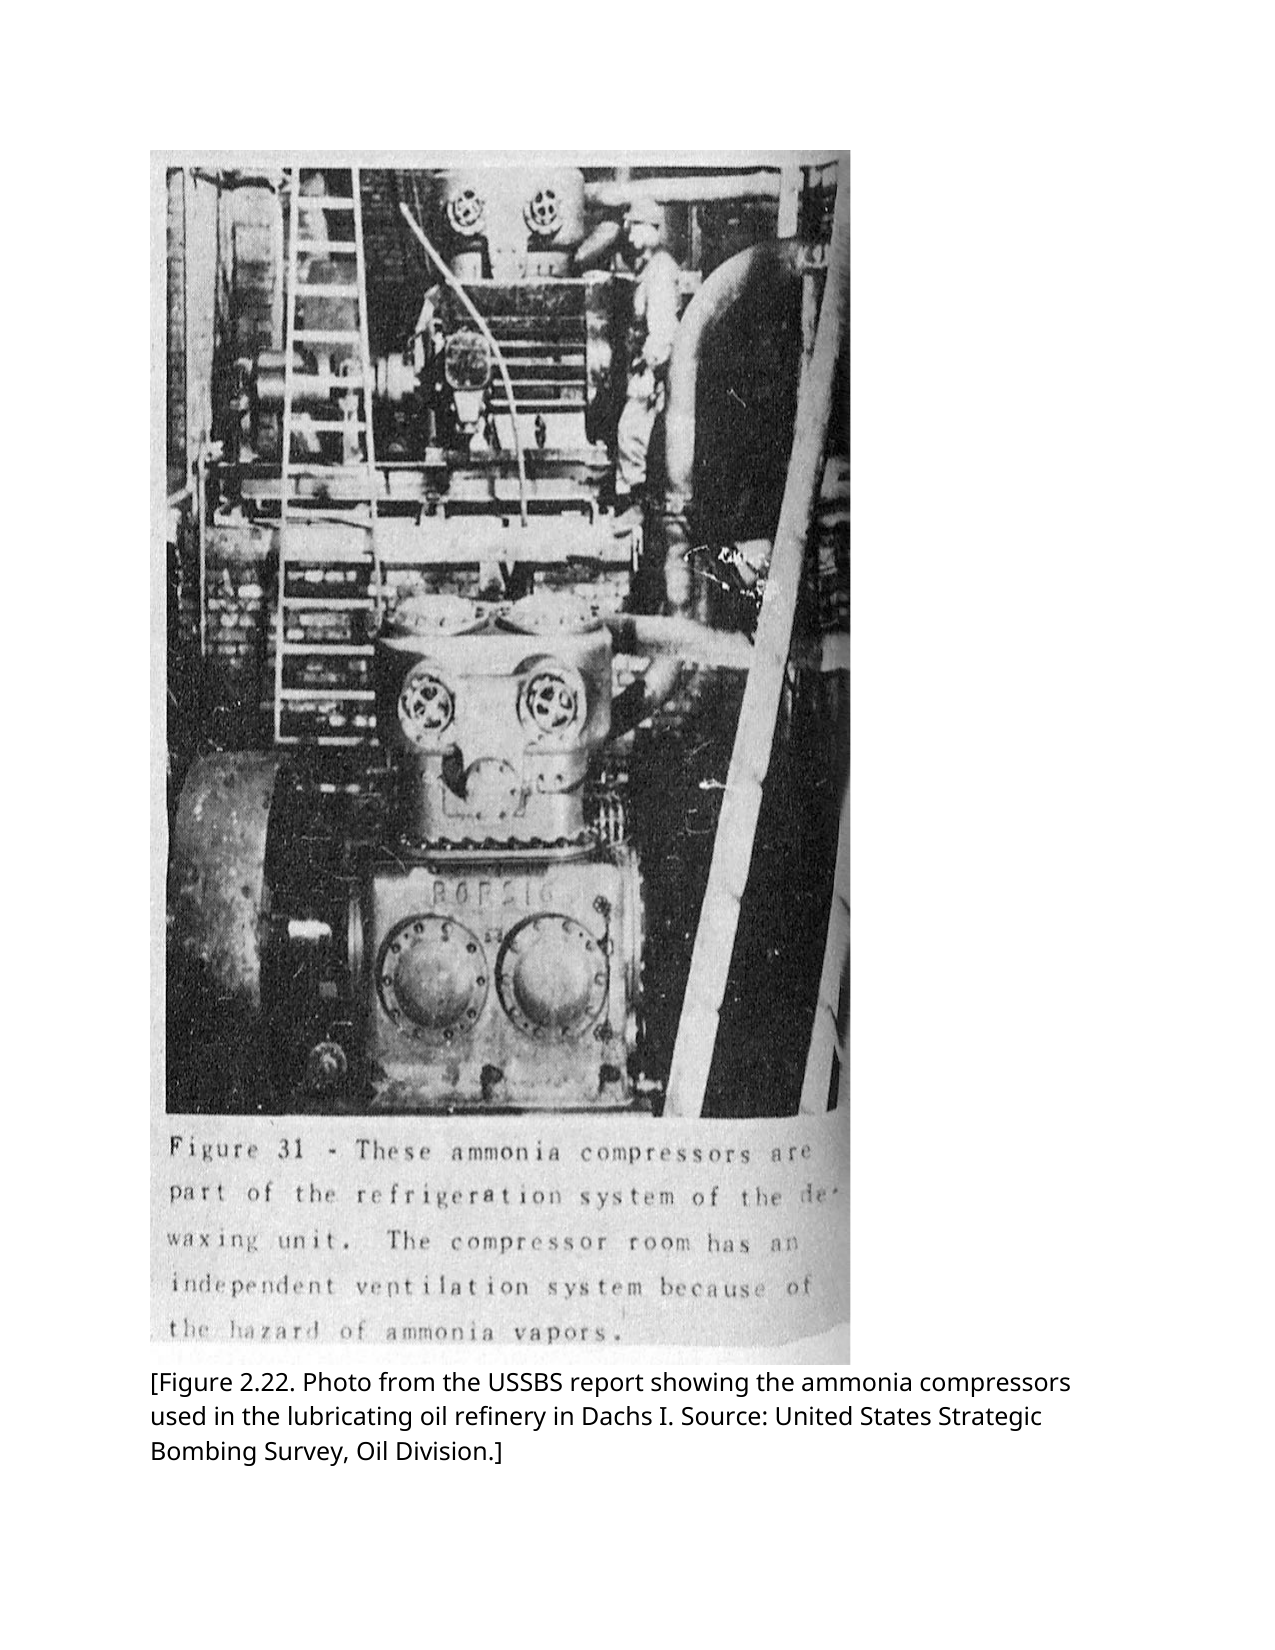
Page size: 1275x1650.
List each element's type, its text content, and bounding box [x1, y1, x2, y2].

text [Figure 2.22. Photo from the USSBS report showing the ammonia compressors used in the lubricating oil refinery in Dachs I. Source: United States Strategic Bombing Survey, Oil Division.] [150, 1365, 1125, 1467]
picture [150, 150, 851, 1365]
